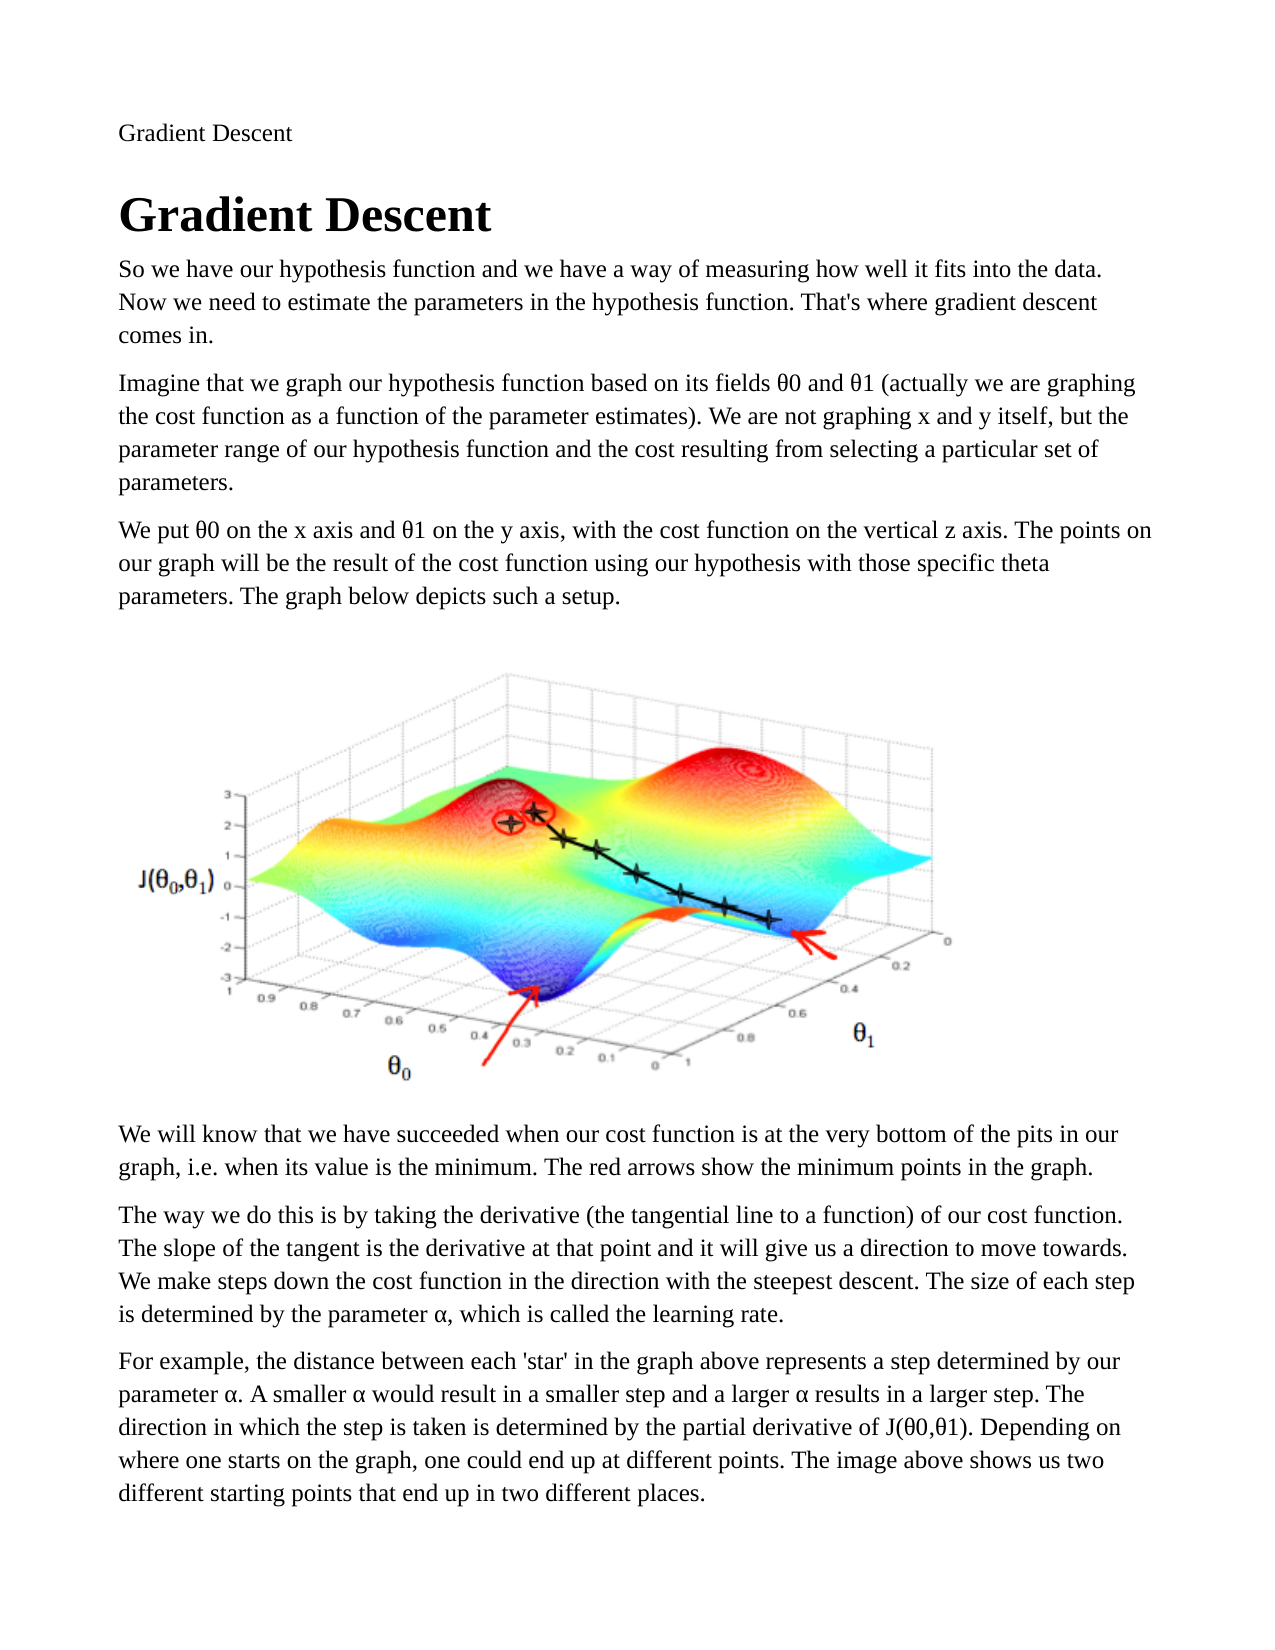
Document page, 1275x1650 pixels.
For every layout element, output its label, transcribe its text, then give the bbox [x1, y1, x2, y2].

text We will know that we have succeeded when our cost function is at the very bottom of the pits in our graph, i.e. when its value is the minimum. The red arrows show the minimum points in the graph. [118, 1119, 1157, 1181]
picture [118, 628, 1008, 1101]
text Imagine that we graph our hypothesis function based on its fields θ0​ and θ1​ (actually we are graphing the cost function as a function of the parameter estimates). We are not graphing x and y itself, but the parameter range of our hypothesis function and the cost resulting from selecting a particular set of parameters. [118, 368, 1157, 496]
text For example, the distance between each 'star' in the graph above represents a step determined by our parameter α. A smaller α would result in a smaller step and a larger α results in a larger step. The direction in which the step is taken is determined by the partial derivative of J(θ0​,θ1​). Depending on where one starts on the graph, one could end up at different points. The image above shows us two different starting points that end up in two different places. [118, 1346, 1157, 1507]
subtitle Gradient Descent [118, 184, 1157, 242]
text We put θ0​ on the x axis and θ1​ on the y axis, with the cost function on the vertical z axis. The points on our graph will be the result of the cost function using our hypothesis with those specific theta parameters. The graph below depicts such a setup. [118, 515, 1157, 609]
subtitle Gradient Descent [118, 118, 1157, 147]
text So we have our hypothesis function and we have a way of measuring how well it fits into the data. Now we need to estimate the parameters in the hypothesis function. That's where gradient descent comes in. [118, 254, 1157, 349]
text The way we do this is by taking the derivative (the tangential line to a function) of our cost function. The slope of the tangent is the derivative at that point and it will give us a direction to move towards. We make steps down the cost function in the direction with the steepest descent. The size of each step is determined by the parameter α, which is called the learning rate. [118, 1200, 1157, 1327]
